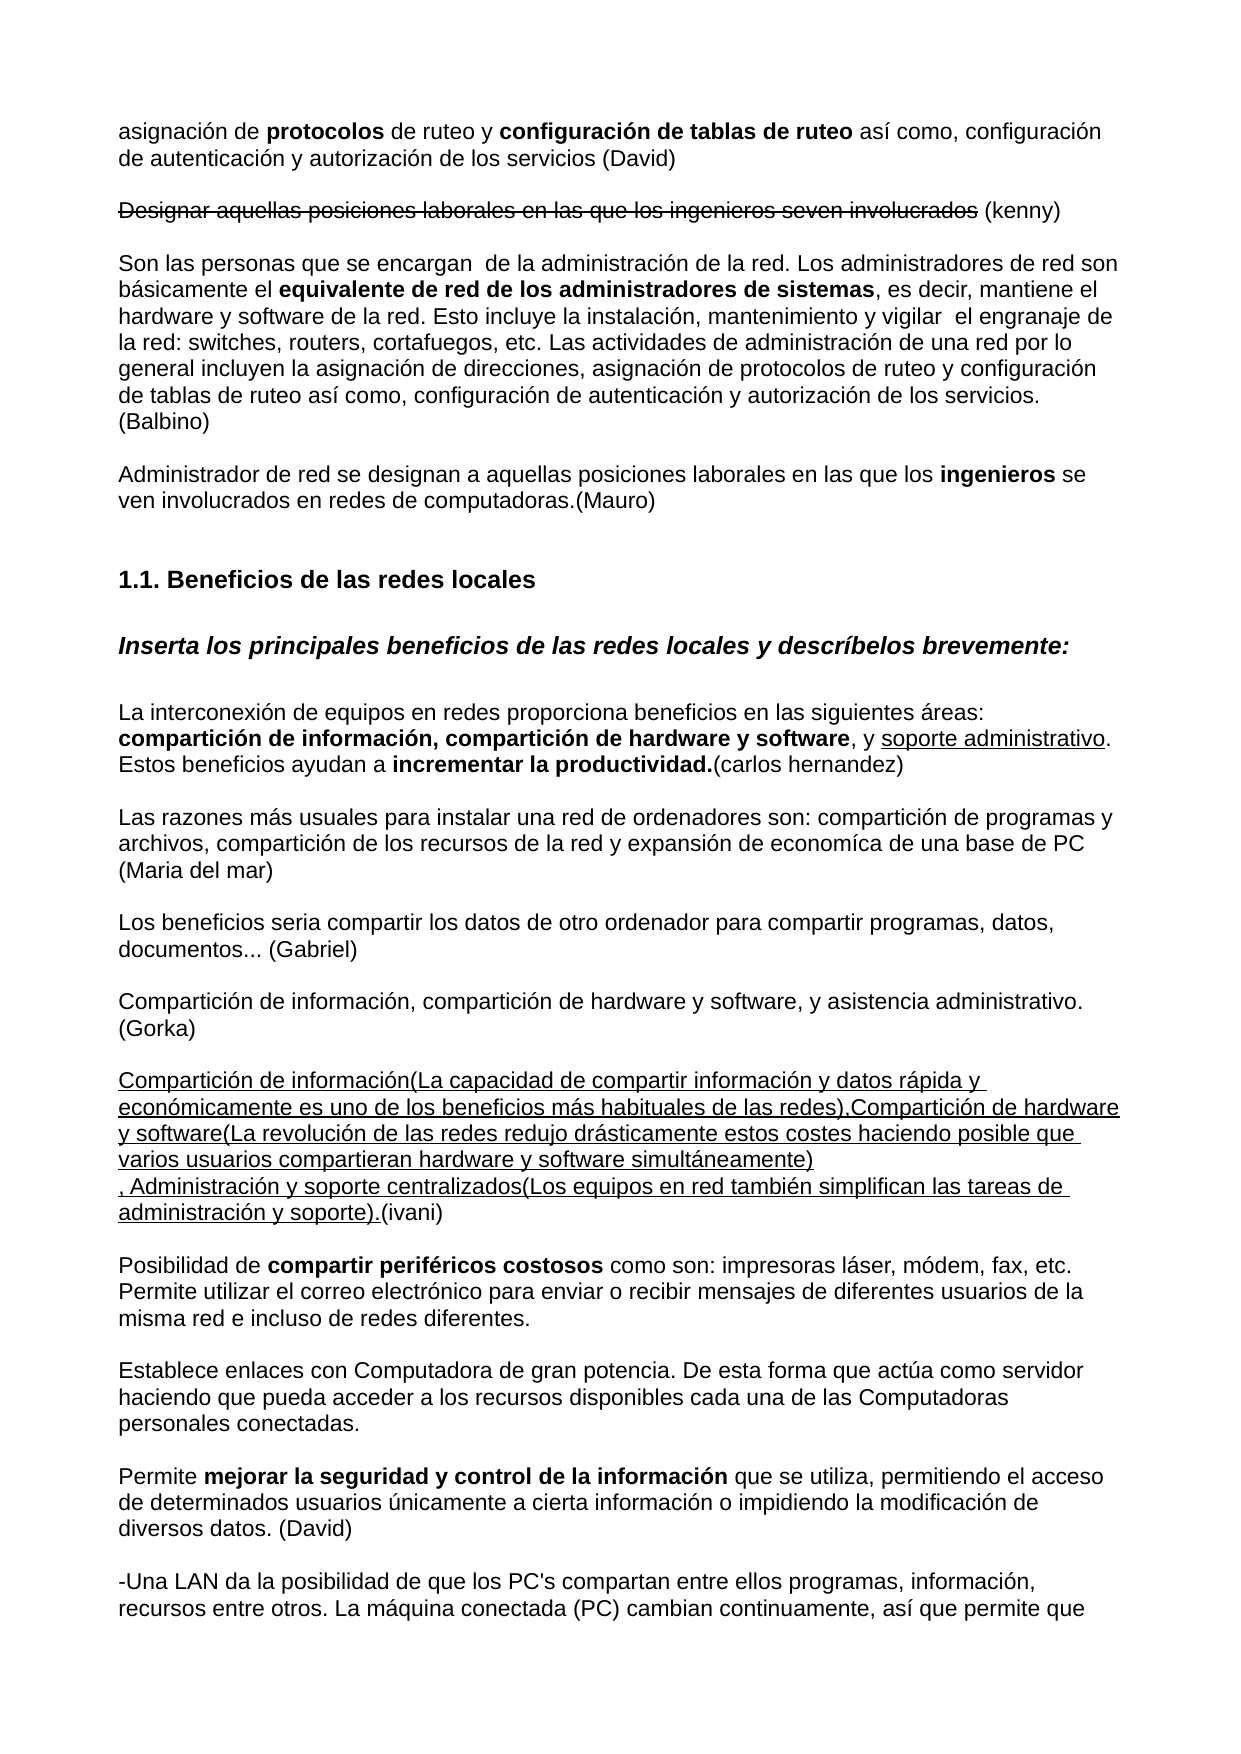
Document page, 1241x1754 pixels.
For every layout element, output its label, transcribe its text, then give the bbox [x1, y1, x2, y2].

text , Administración y soporte centralizados(Los equipos en red también simplifican las tareas de administración y soporte).(ivani) [118, 1173, 1122, 1226]
subtitle Inserta los principales beneficios de las redes locales y descríbelos brevemente: [118, 631, 1122, 659]
text Compartición de información(La capacidad de compartir información y datos rápida y económicamente es uno de los beneficios más habituales de las redes),Compartición de hardware y software(La revolución de las redes redujo drásticamente estos costes haciendo posible que varios usuarios compartieran hardware y software simultáneamente) [118, 1067, 1122, 1173]
text Administrador de red se designan a aquellas posiciones laborales en las que los ingenieros se ven involucrados en redes de computadoras.(Mauro) [118, 461, 1122, 513]
text Designar aquellas posiciones laborales en las que los ingenieros seven involucrados (kenny) [118, 197, 1122, 223]
text asignación de protocolos de ruteo y configuración de tablas de ruteo así como, configuración de autenticación y autorización de los servicios (David) [118, 118, 1122, 171]
text Establece enlaces con Computadora de gran potencia. De esta forma que actúa como servidor haciendo que pueda acceder a los recursos disponibles cada una de las Computadoras personales conectadas. [118, 1357, 1122, 1436]
text Permite mejorar la seguridad y control de la información que se utiliza, permitiendo el acceso de determinados usuarios únicamente a cierta información o impidiendo la modificación de diversos datos. (David) [118, 1463, 1122, 1542]
text Son las personas que se encargan de la administración de la red. Los administradores de red son básicamente el equivalente de red de los administradores de sistemas, es decir, mantiene el hardware y software de la red. Esto incluye la instalación, mantenimiento y vigilar el engranaje de la red: switches, routers, cortafuegos, etc. Las actividades de administración de una red por lo general incluyen la asignación de direcciones, asignación de protocolos de ruteo y configuración de tablas de ruteo así como, configuración de autenticación y autorización de los servicios. (Balbino) [118, 250, 1122, 434]
text Posibilidad de compartir periféricos costosos como son: impresoras láser, módem, fax, etc. [118, 1252, 1122, 1278]
text -Una LAN da la posibilidad de que los PC's compartan entre ellos programas, información, recursos entre otros. La máquina conectada (PC) cambian continuamente, así que permite que [118, 1568, 1122, 1621]
text Compartición de información, compartición de hardware y software, y asistencia administrativo.(Gorka) [118, 988, 1122, 1041]
text Permite utilizar el correo electrónico para enviar o recibir mensajes de diferentes usuarios de la misma red e incluso de redes diferentes. [118, 1278, 1122, 1331]
text La interconexión de equipos en redes proporciona beneficios en las siguientes áreas: compartición de información, compartición de hardware y software, y soporte administrativo. Estos beneficios ayudan a incrementar la productividad.(carlos hernandez) [118, 698, 1122, 777]
text Las razones más usuales para instalar una red de ordenadores son: compartición de programas y archivos, compartición de los recursos de la red y expansión de economíca de una base de PC (Maria del mar) [118, 804, 1122, 883]
subtitle 1.1. Beneficios de las redes locales [118, 565, 1122, 593]
text Los beneficios seria compartir los datos de otro ordenador para compartir programas, datos, documentos... (Gabriel) [118, 909, 1122, 962]
